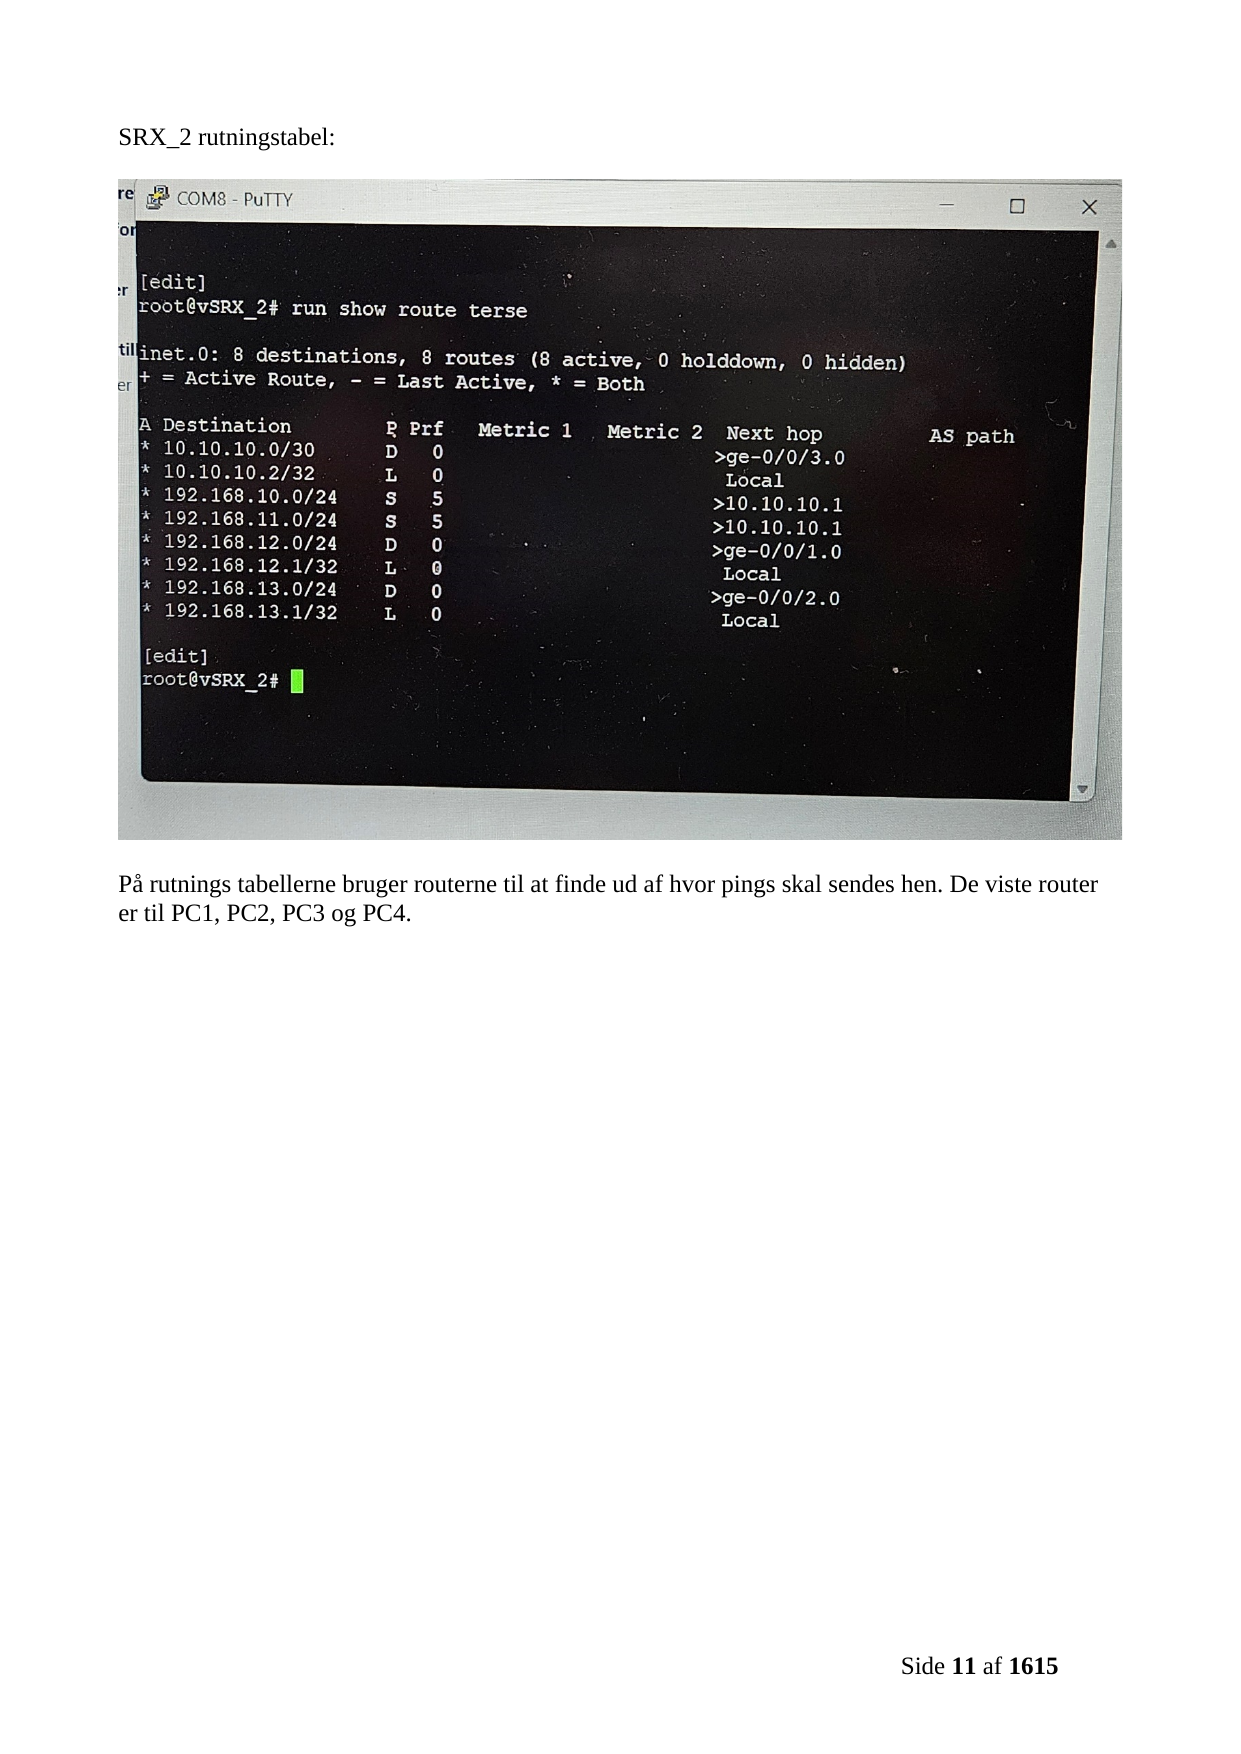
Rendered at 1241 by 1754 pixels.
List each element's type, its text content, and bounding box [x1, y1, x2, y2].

text På rutnings tabellerne bruger routerne til at finde ud af hvor pings skal sendes hen. De viste router er til PC1, PC2, PC3 og PC4. [118, 869, 1122, 926]
picture [118, 179, 1123, 840]
text SRX_2 rutningstabel: [118, 122, 1122, 151]
